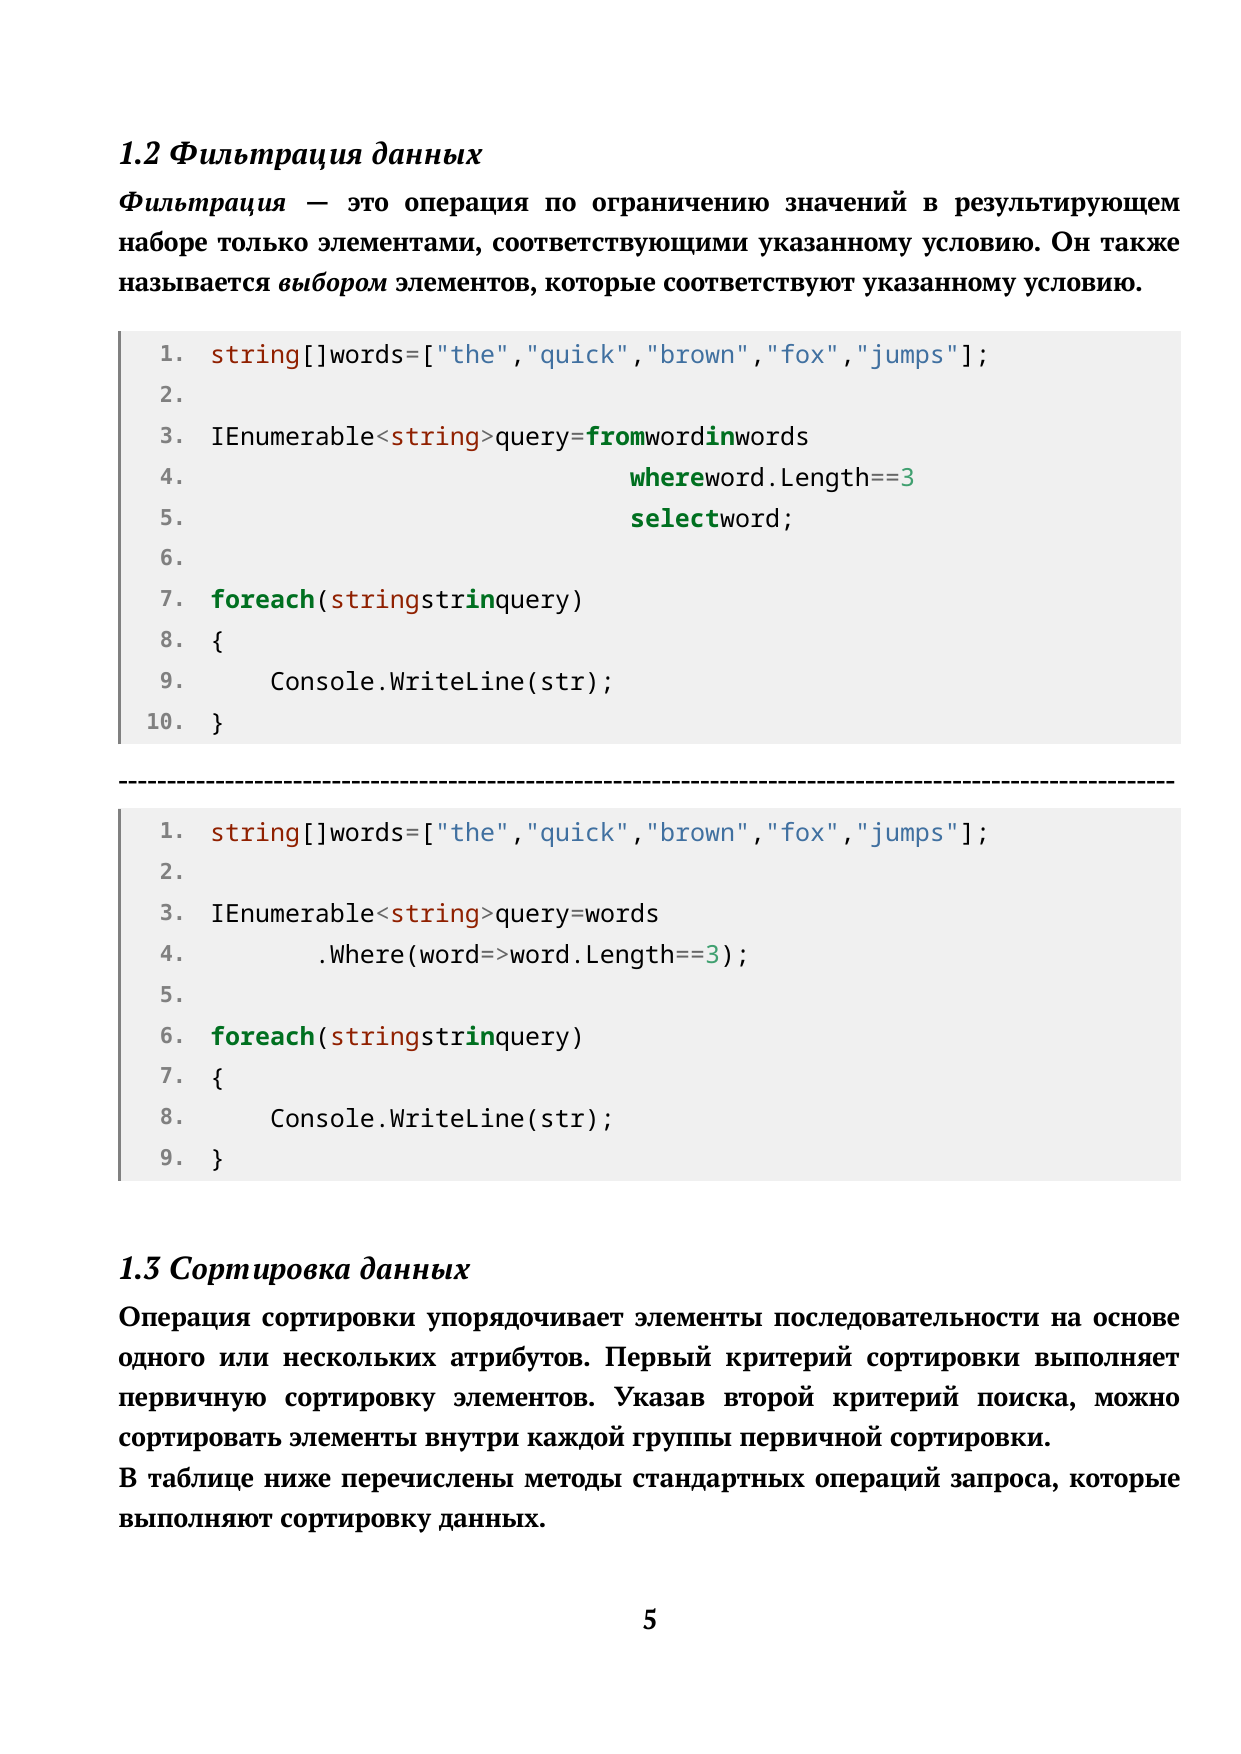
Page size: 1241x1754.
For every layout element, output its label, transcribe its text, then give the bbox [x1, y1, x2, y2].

list Console.WriteLine(str); [121, 658, 1181, 698]
subtitle 1.3 Сортировка данных [118, 1248, 1181, 1286]
list string[]words=["the","quick","brown","fox","jumps"]; [121, 331, 1181, 371]
list .Where(word=>word.Length==3); [121, 931, 1181, 971]
list } [121, 1135, 1181, 1181]
subtitle 1.2 Фильтрация данных [118, 133, 1181, 171]
list IEnumerable<string>query=fromwordinwords [121, 413, 1181, 453]
text Операция сортировки упорядочивает элементы последовательности на основе одного или нескольких атрибутов. Первый критерий сортировки выполняет первичную сортировку элементов. Указав второй критерий поиска, можно сортировать элементы внутри каждой группы первичной сортировки. [118, 1299, 1181, 1453]
list foreach(stringstrinquery) [121, 576, 1181, 616]
list selectword; [121, 494, 1181, 534]
text В таблице ниже перечислены методы стандартных операций запроса, которые выполняют сортировку данных. [118, 1460, 1181, 1533]
text ------------------------------------------------------------------------------------------------------------- [118, 763, 1181, 797]
list IEnumerable<string>query=words [121, 890, 1181, 930]
list { [121, 1053, 1181, 1093]
list whereword.Length==3 [121, 454, 1181, 494]
list { [121, 617, 1181, 657]
list foreach(stringstrinquery) [121, 1013, 1181, 1053]
list } [121, 699, 1181, 744]
list string[]words=["the","quick","brown","fox","jumps"]; [118, 808, 1181, 848]
list Console.WriteLine(str); [121, 1094, 1181, 1134]
text Фильтрация — это операция по ограничению значений в результирующем наборе только элементами, соответствующими указанному условию. Он также называется выбором элементов, которые соответствуют указанному условию. [118, 184, 1181, 298]
